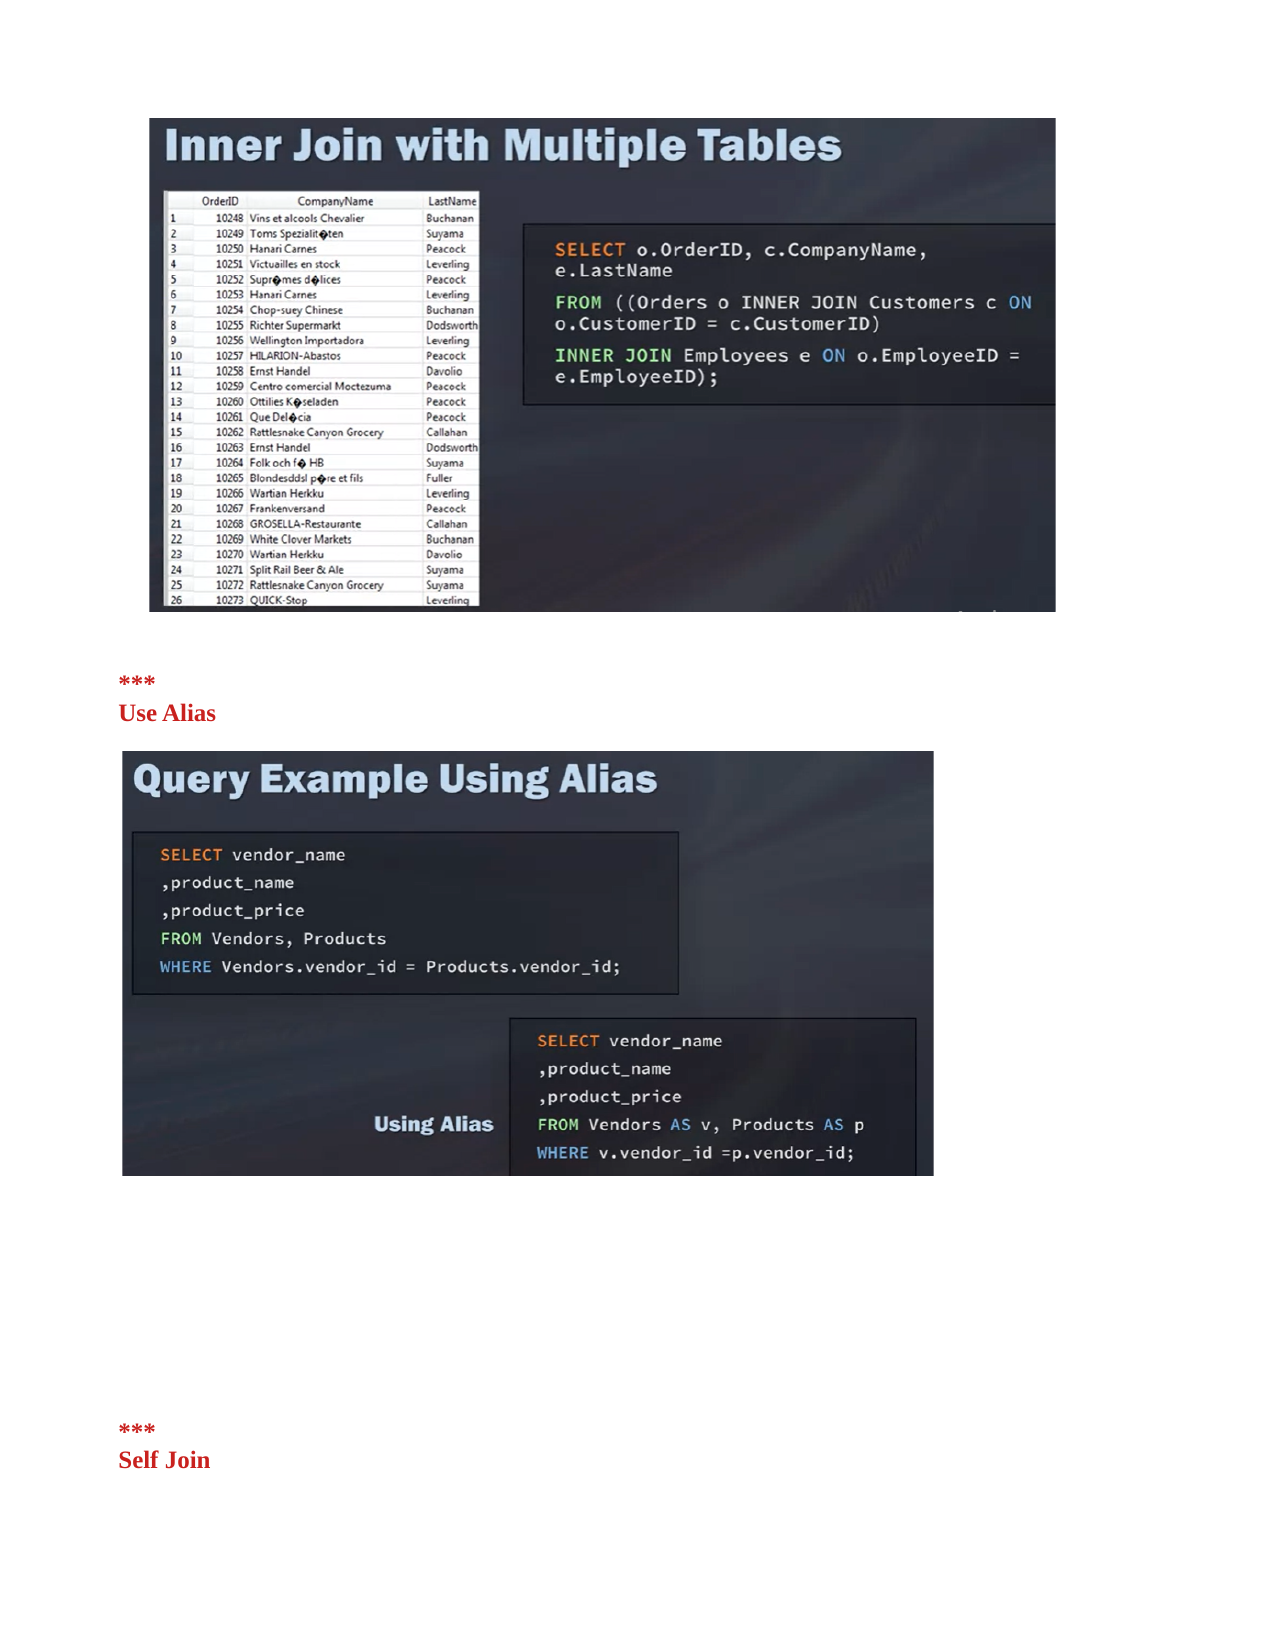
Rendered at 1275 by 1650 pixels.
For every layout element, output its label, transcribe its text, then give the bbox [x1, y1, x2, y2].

text Self Join [118, 1445, 1157, 1474]
picture [149, 118, 1056, 612]
text Use Alias [118, 698, 1157, 727]
text *** [118, 1417, 1157, 1445]
picture [122, 751, 934, 1176]
text *** [118, 669, 1157, 698]
